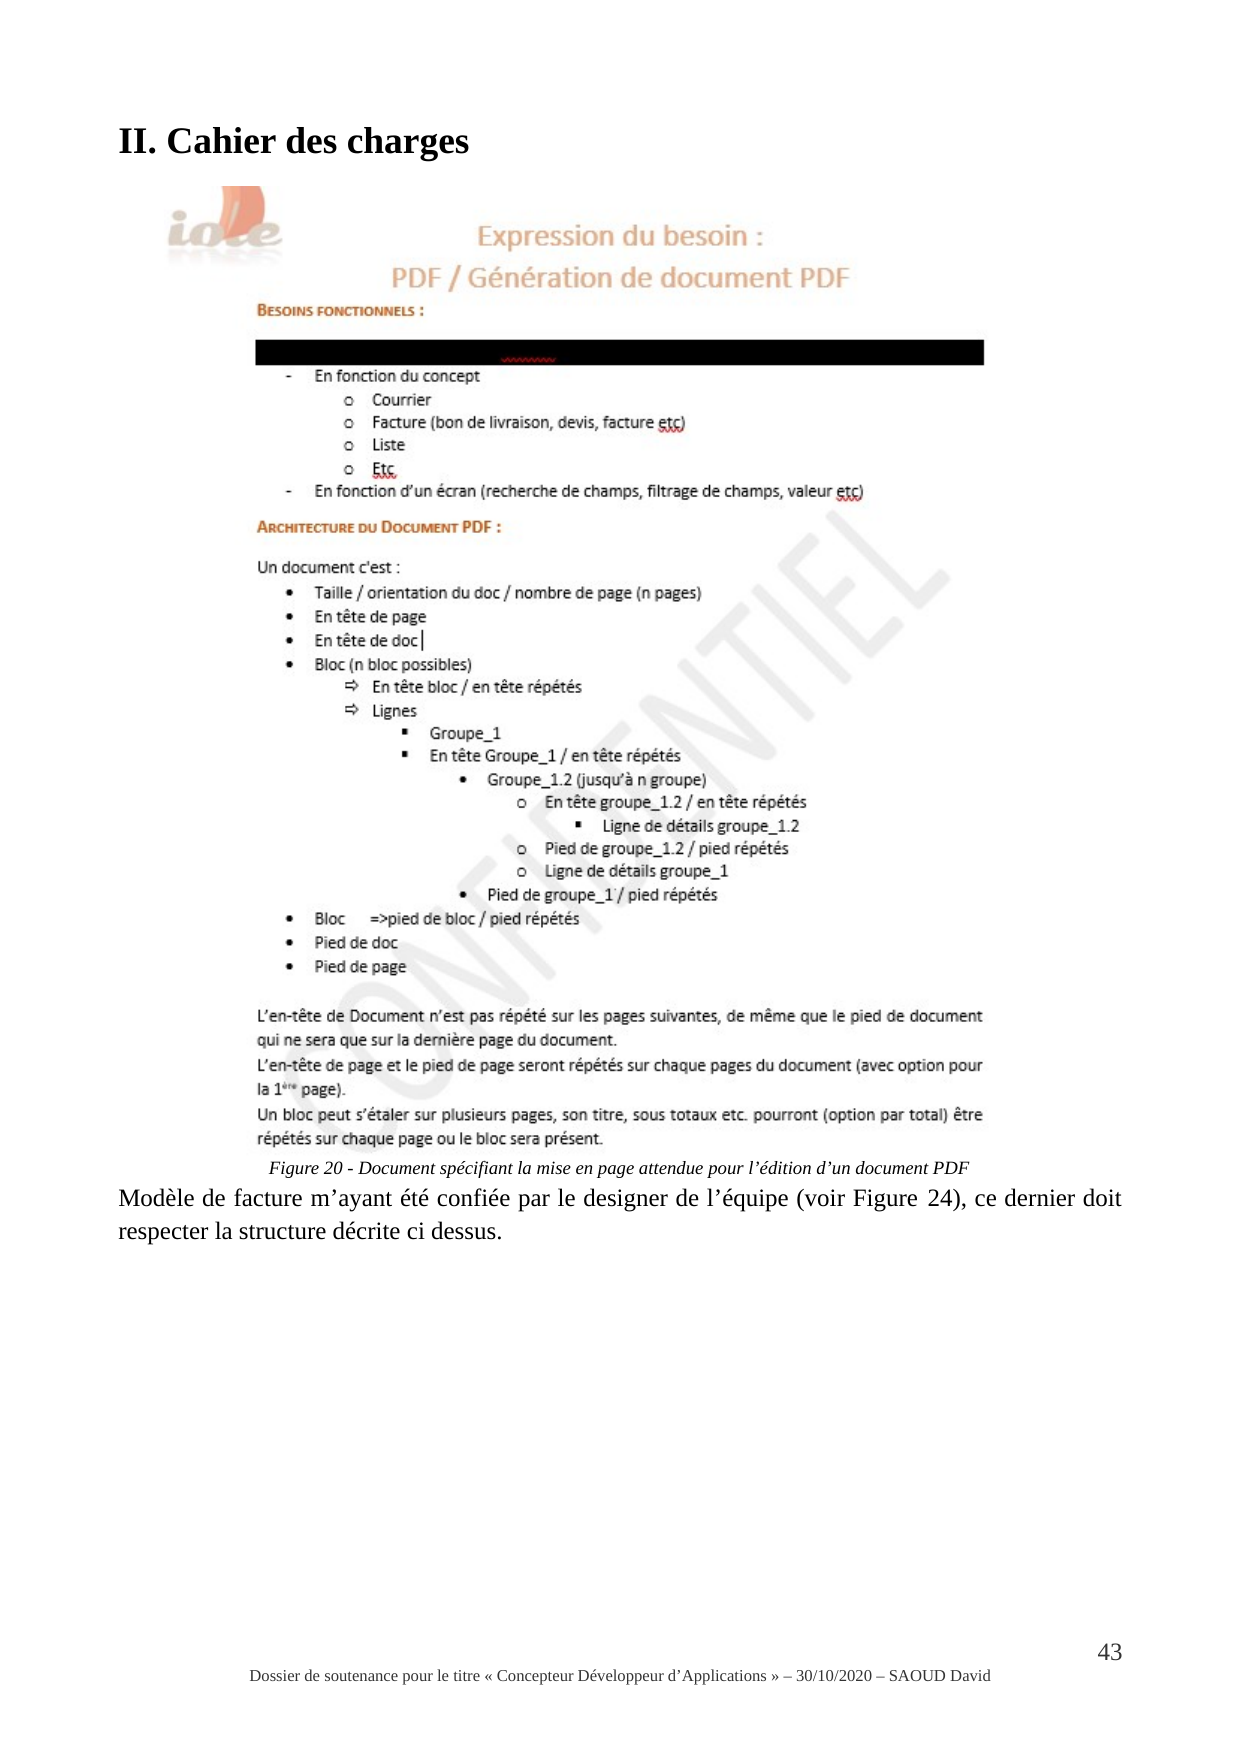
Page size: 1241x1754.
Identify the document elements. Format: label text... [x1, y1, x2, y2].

text Modèle de facture m’ayant été confiée par le designer de l’équipe (voir Figure 24), ce dernier doit respecter la structure décrite ci dessus. [118, 457, 1122, 1245]
picture [163, 186, 1077, 1158]
text Figure 20 - Document spécifiant la mise en page attendue pour l’édition d’un document PDF [164, 1158, 1077, 1179]
subtitle II. Cahier des charges [118, 118, 1122, 161]
